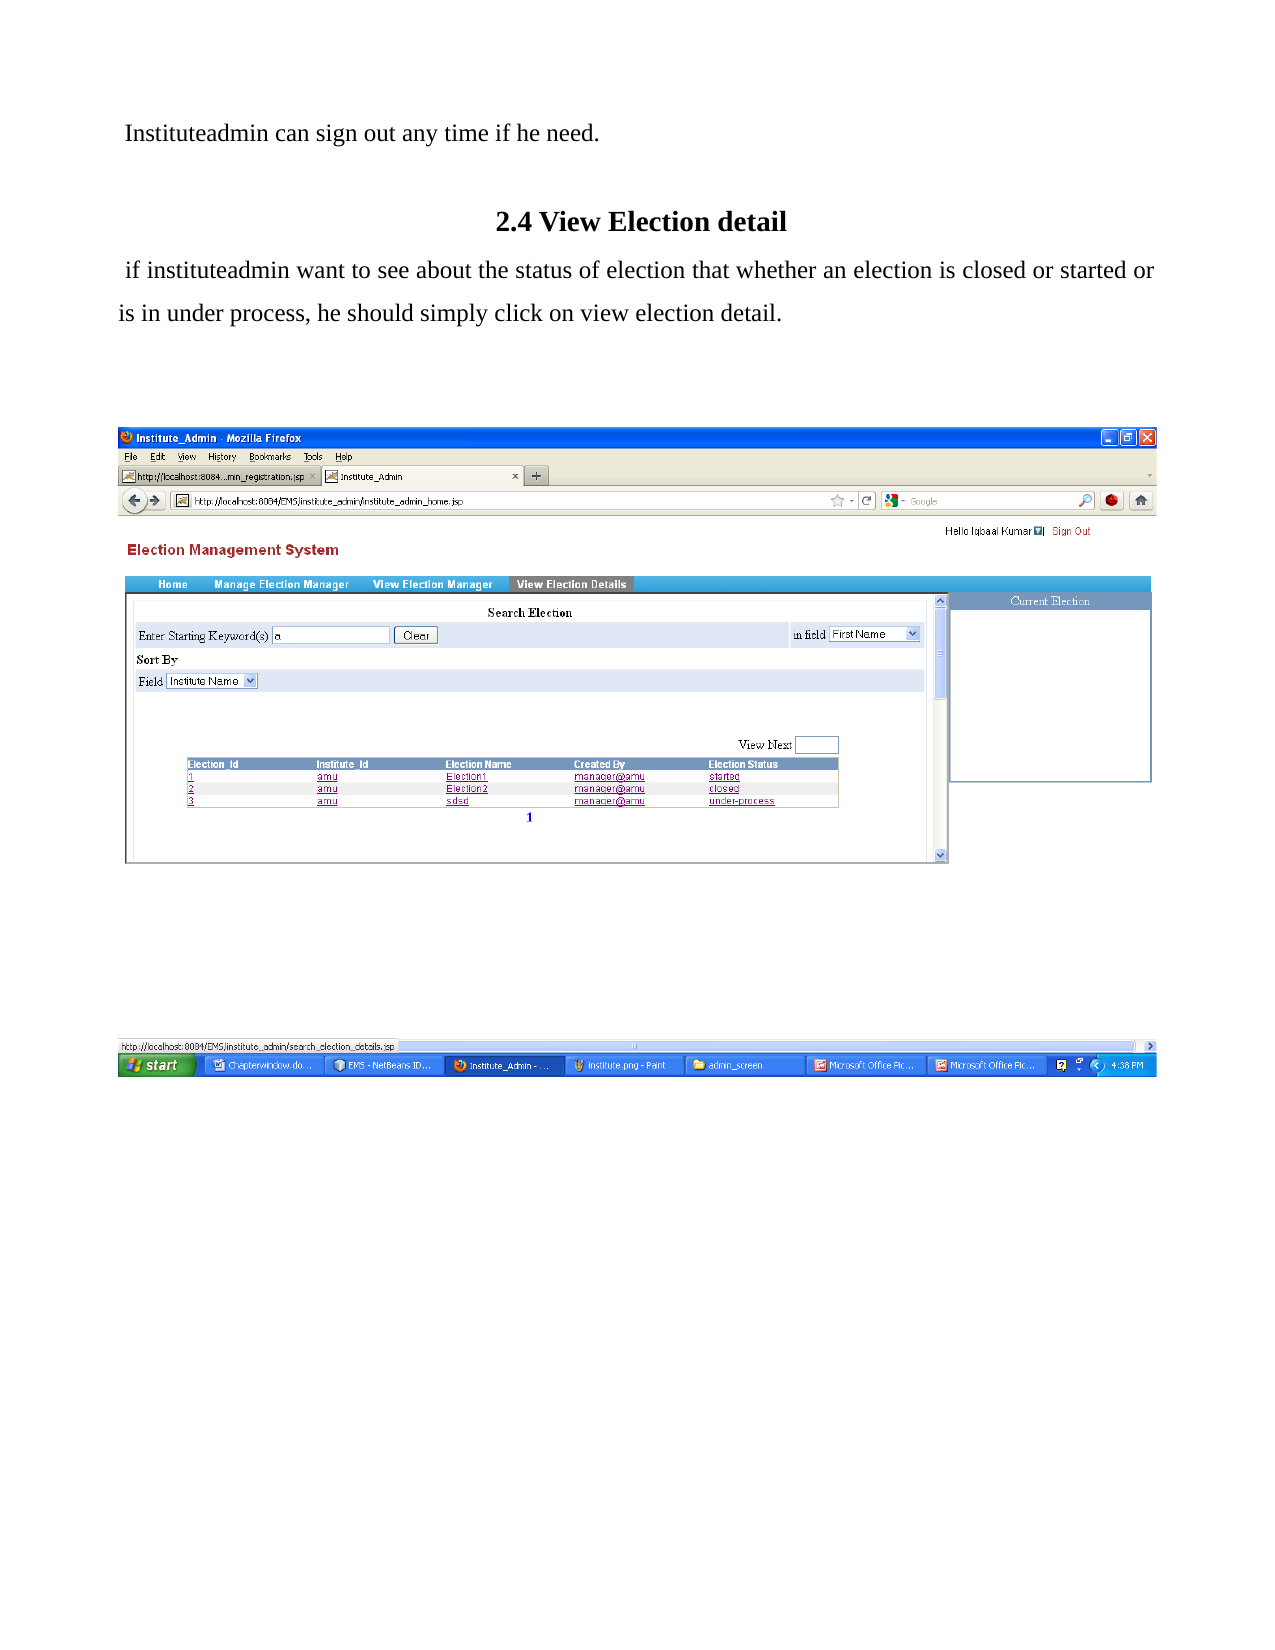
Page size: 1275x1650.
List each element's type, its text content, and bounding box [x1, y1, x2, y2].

picture [118, 427, 1157, 1077]
text 2.4 View Election detail [118, 204, 1157, 238]
text Instituteadmin can sign out any time if he need. [118, 118, 1157, 147]
text if instituteadmin want to see about the status of election that whether an election is closed or started or is in under process, he should simply click on view election detail. [118, 255, 1157, 327]
